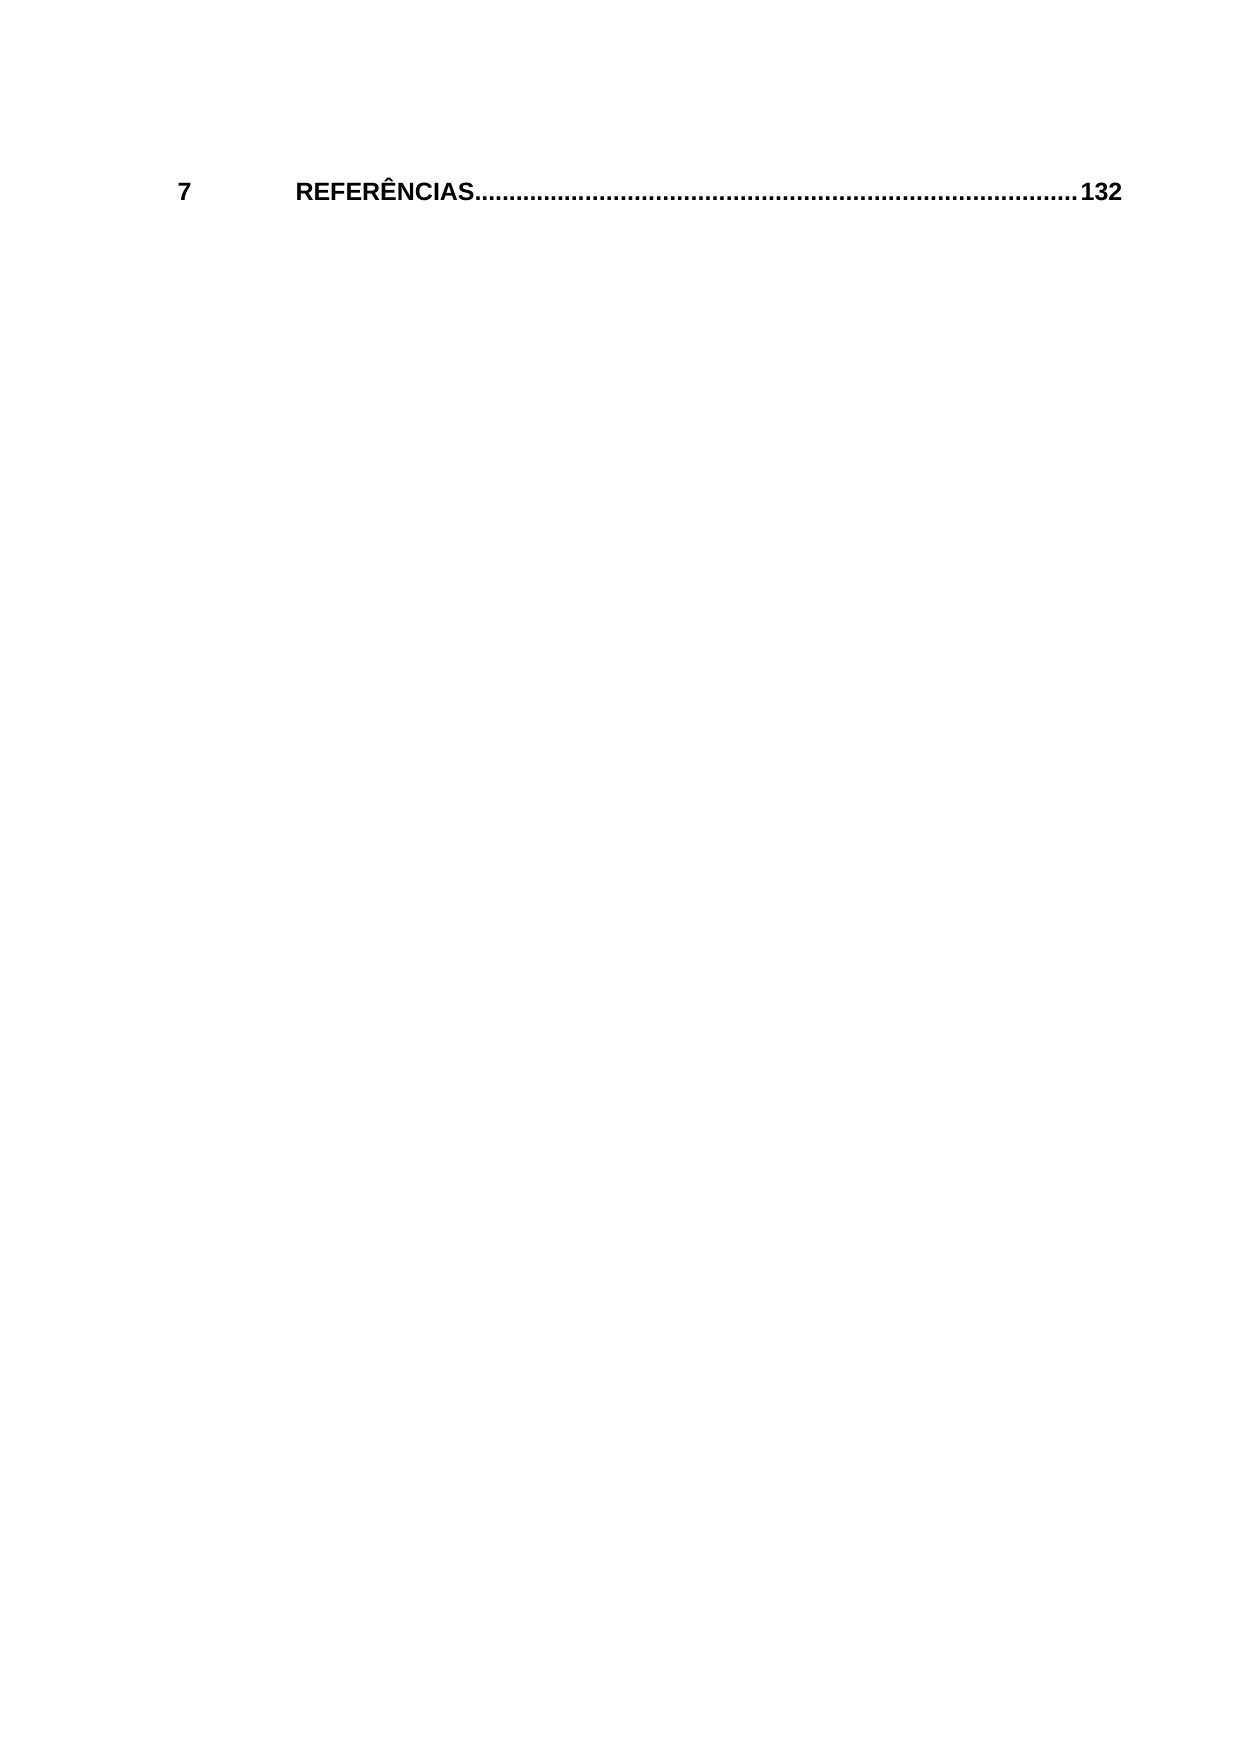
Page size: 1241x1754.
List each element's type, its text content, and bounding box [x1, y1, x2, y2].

text 7 Referências 132 [177, 177, 1122, 206]
